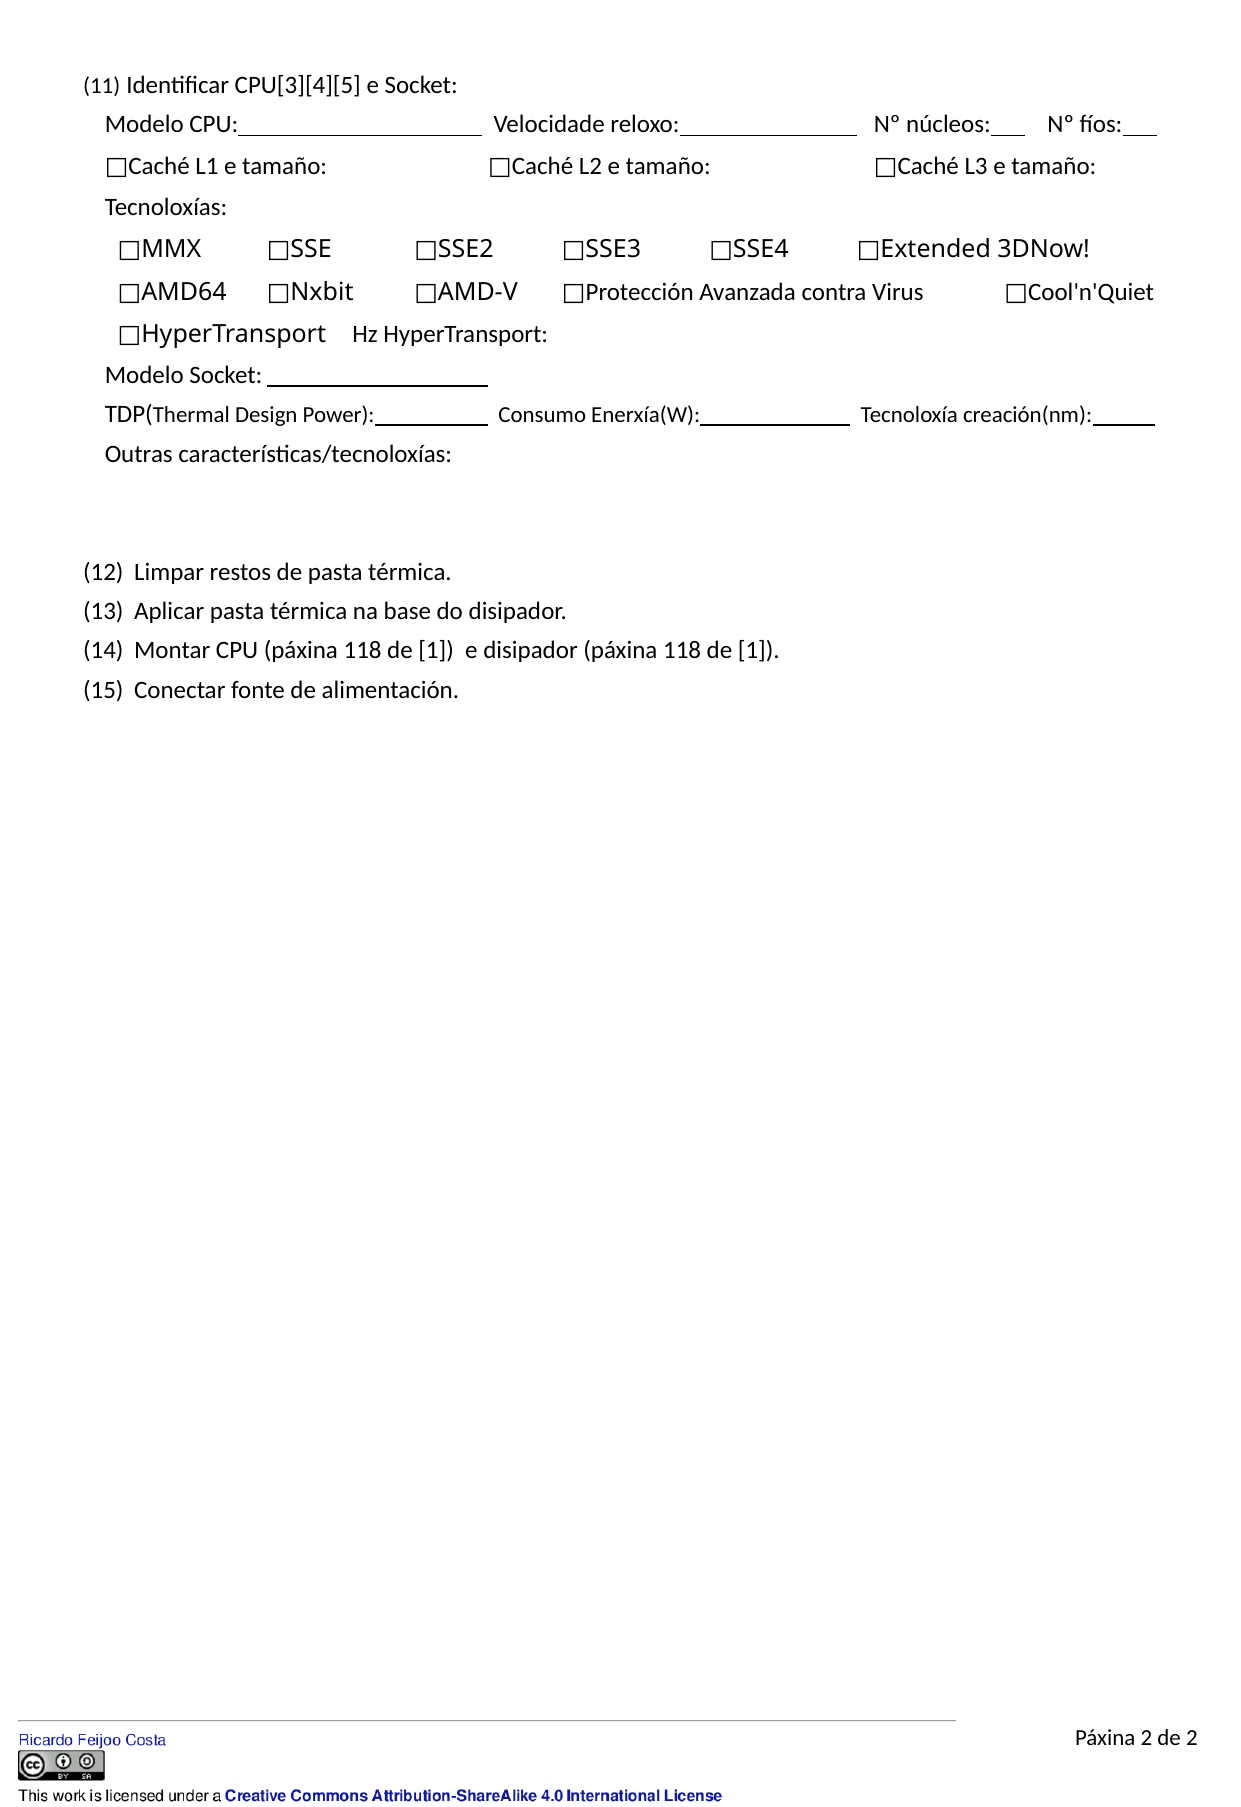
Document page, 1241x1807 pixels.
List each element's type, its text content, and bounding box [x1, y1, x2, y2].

list □Caché L1 e tamaño: □Caché L2 e tamaño: □Caché L3 e tamaño: [104, 148, 1197, 182]
list □AMD64 □Nxbit □AMD-V □Protección Avanzada contra Virus □Cool'n'Quiet [104, 273, 1197, 307]
list Tecnoloxías: [104, 191, 1197, 221]
list □MMX □SSE □SSE2 □SSE3 □SSE4 □Extended 3DNow! [104, 230, 1197, 264]
list Modelo CPU: Velocidade reloxo: Nº núcleos: Nº fíos: [104, 109, 1197, 139]
list Identificar CPU[3][4][5] e Socket: [83, 69, 1197, 100]
list Conectar fonte de alimentación. [83, 674, 1197, 704]
picture [8, 1715, 957, 1806]
list Limpar restos de pasta térmica. [83, 556, 1197, 586]
list Aplicar pasta térmica na base do disipador. [83, 595, 1197, 626]
list TDP(Thermal Design Power): Consumo Enerxía(W): Tecnoloxía creación(nm): [104, 398, 1197, 429]
list Montar CPU (páxina 118 de [1]) e disipador (páxina 118 de [1]). [83, 635, 1197, 665]
list Outras características/tecnoloxías: [104, 438, 1197, 468]
list □HyperTransport Hz HyperTransport: [104, 316, 1197, 350]
list Modelo Socket: [104, 359, 1197, 389]
